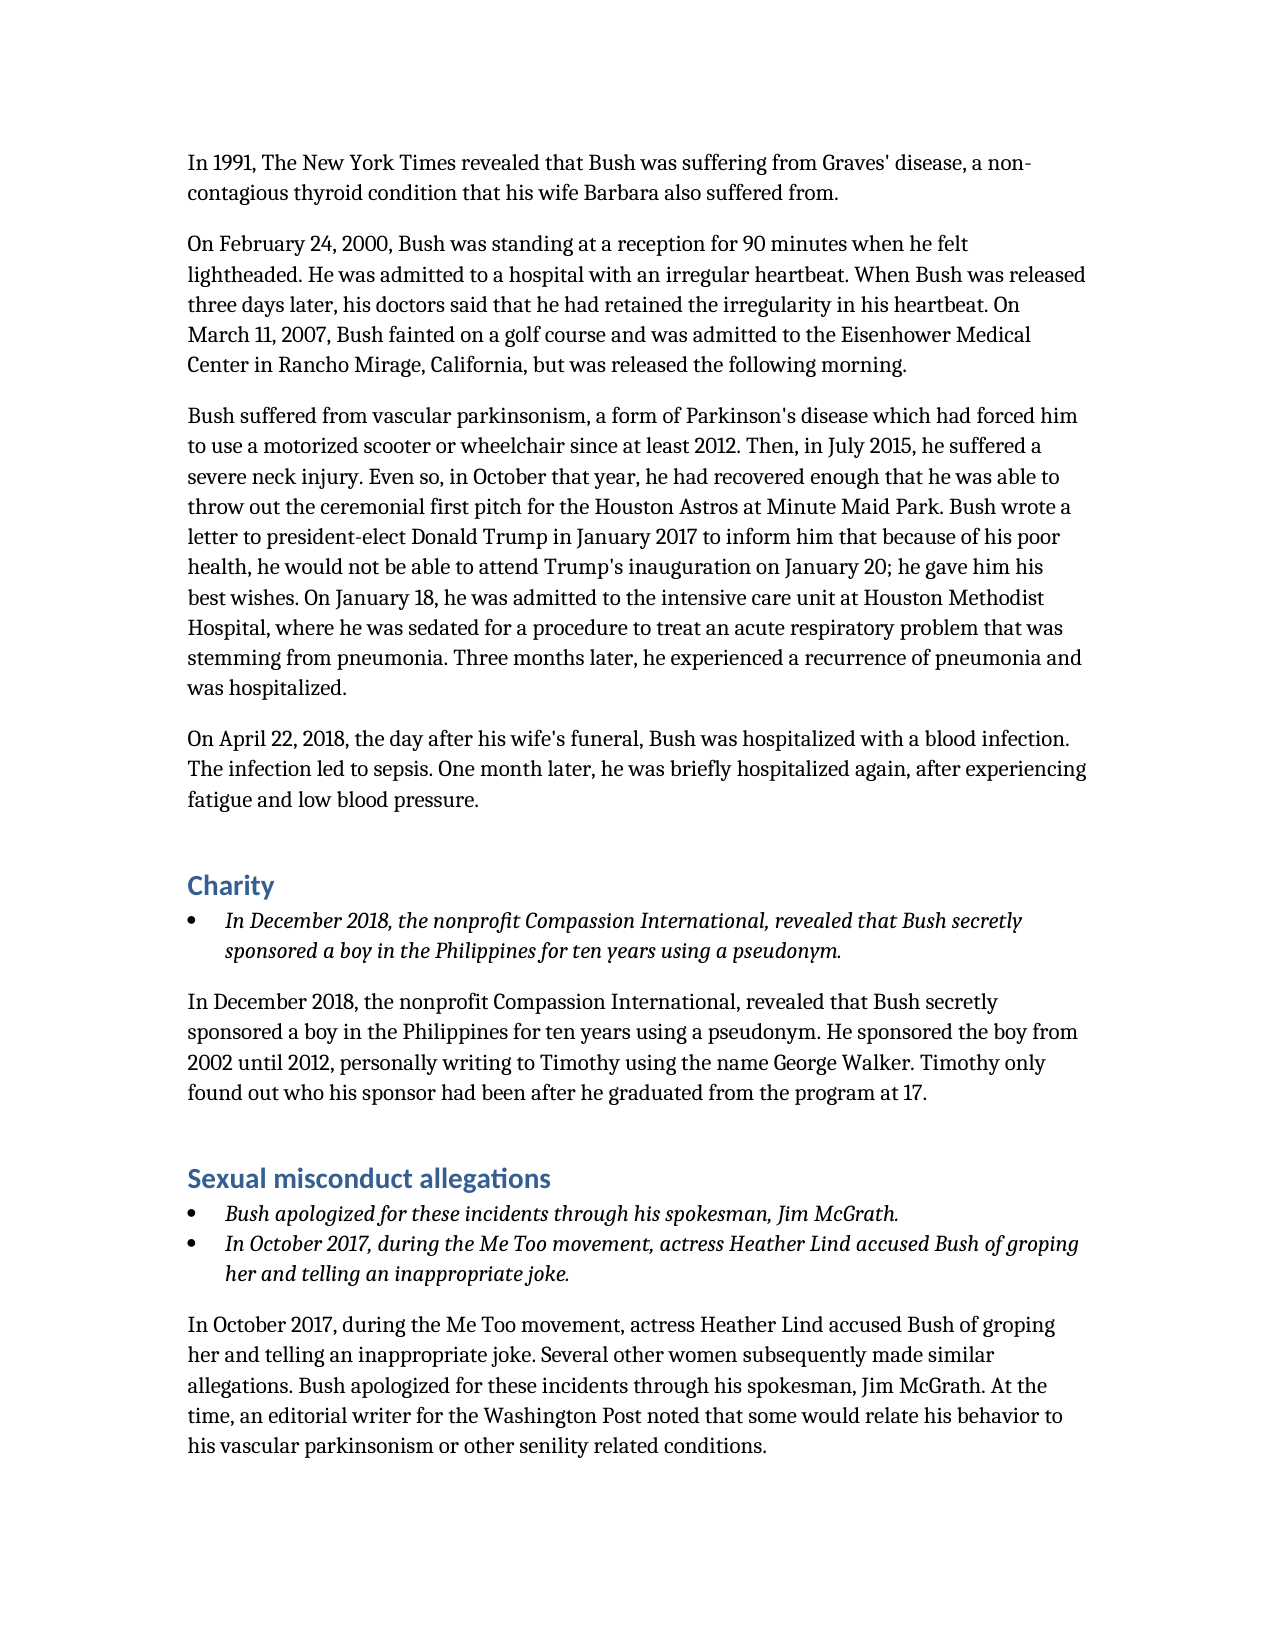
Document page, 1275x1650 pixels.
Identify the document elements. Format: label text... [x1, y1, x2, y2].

subtitle Sexual misconduct allegations [187, 1160, 1087, 1195]
text Bush suffered from vascular parkinsonism, a form of Parkinson's disease which had forced him to use a motorized scooter or wheelchair since at least 2012. Then, in July 2015, he suffered a severe neck injury. Even so, in October that year, he had recovered enough that he was able to throw out the ceremonial first pitch for the Houston Astros at Minute Maid Park. Bush wrote a letter to president-elect Donald Trump in January 2017 to inform him that because of his poor health, he would not be able to attend Trump's inauguration on January 20; he gave him his best wishes. On January 18, he was admitted to the intensive care unit at Houston Methodist Hospital, where he was sedated for a procedure to treat an acute respiratory problem that was stemming from pneumonia. Three months later, he experienced a recurrence of pneumonia and was hospitalized. [187, 403, 1087, 701]
text In December 2018, the nonprofit Compassion International, revealed that Bush secretly sponsored a boy in the Philippines for ten years using a pseudonym. He sponsored the boy from 2002 until 2012, personally writing to Timothy using the name George Walker. Timothy only found out who his sponsor had been after he graduated from the program at 17. [187, 989, 1087, 1106]
text On February 24, 2000, Bush was standing at a reception for 90 minutes when he felt lightheaded. He was admitted to a hospital with an irregular heartbeat. When Bush was released three days later, his doctors said that he had retained the irregularity in his heartbeat. On March 11, 2007, Bush fainted on a golf course and was admitted to the Eisenhower Medical Center in Rancho Mirage, California, but was released the following morning. [187, 231, 1087, 378]
list Bush apologized for these incidents through his spokesman, Jim McGrath. [187, 1201, 1087, 1227]
subtitle Charity [187, 867, 1087, 902]
text In October 2017, during the Me Too movement, actress Heather Lind accused Bush of groping her and telling an inappropriate joke. Several other women subsequently made similar allegations. Bush apologized for these incidents through his spokesman, Jim McGrath. At the time, an editorial writer for the Washington Post noted that some would relate his behavior to his vascular parkinsonism or other senility related conditions. [187, 1312, 1087, 1459]
text On April 22, 2018, the day after his wife's funeral, Bush was hospitalized with a blood infection. The infection led to sepsis. One month later, he was briefly hospitalized again, after experiencing fatigue and low blood pressure. [187, 726, 1087, 813]
list In December 2018, the nonprofit Compassion International, revealed that Bush secretly sponsored a boy in the Philippines for ten years using a pseudonym. [187, 908, 1087, 964]
text In 1991, The New York Times revealed that Bush was suffering from Graves' disease, a non-contagious thyroid condition that his wife Barbara also suffered from. [187, 150, 1087, 207]
list In October 2017, during the Me Too movement, actress Heather Lind accused Bush of groping her and telling an inappropriate joke. [187, 1231, 1087, 1287]
